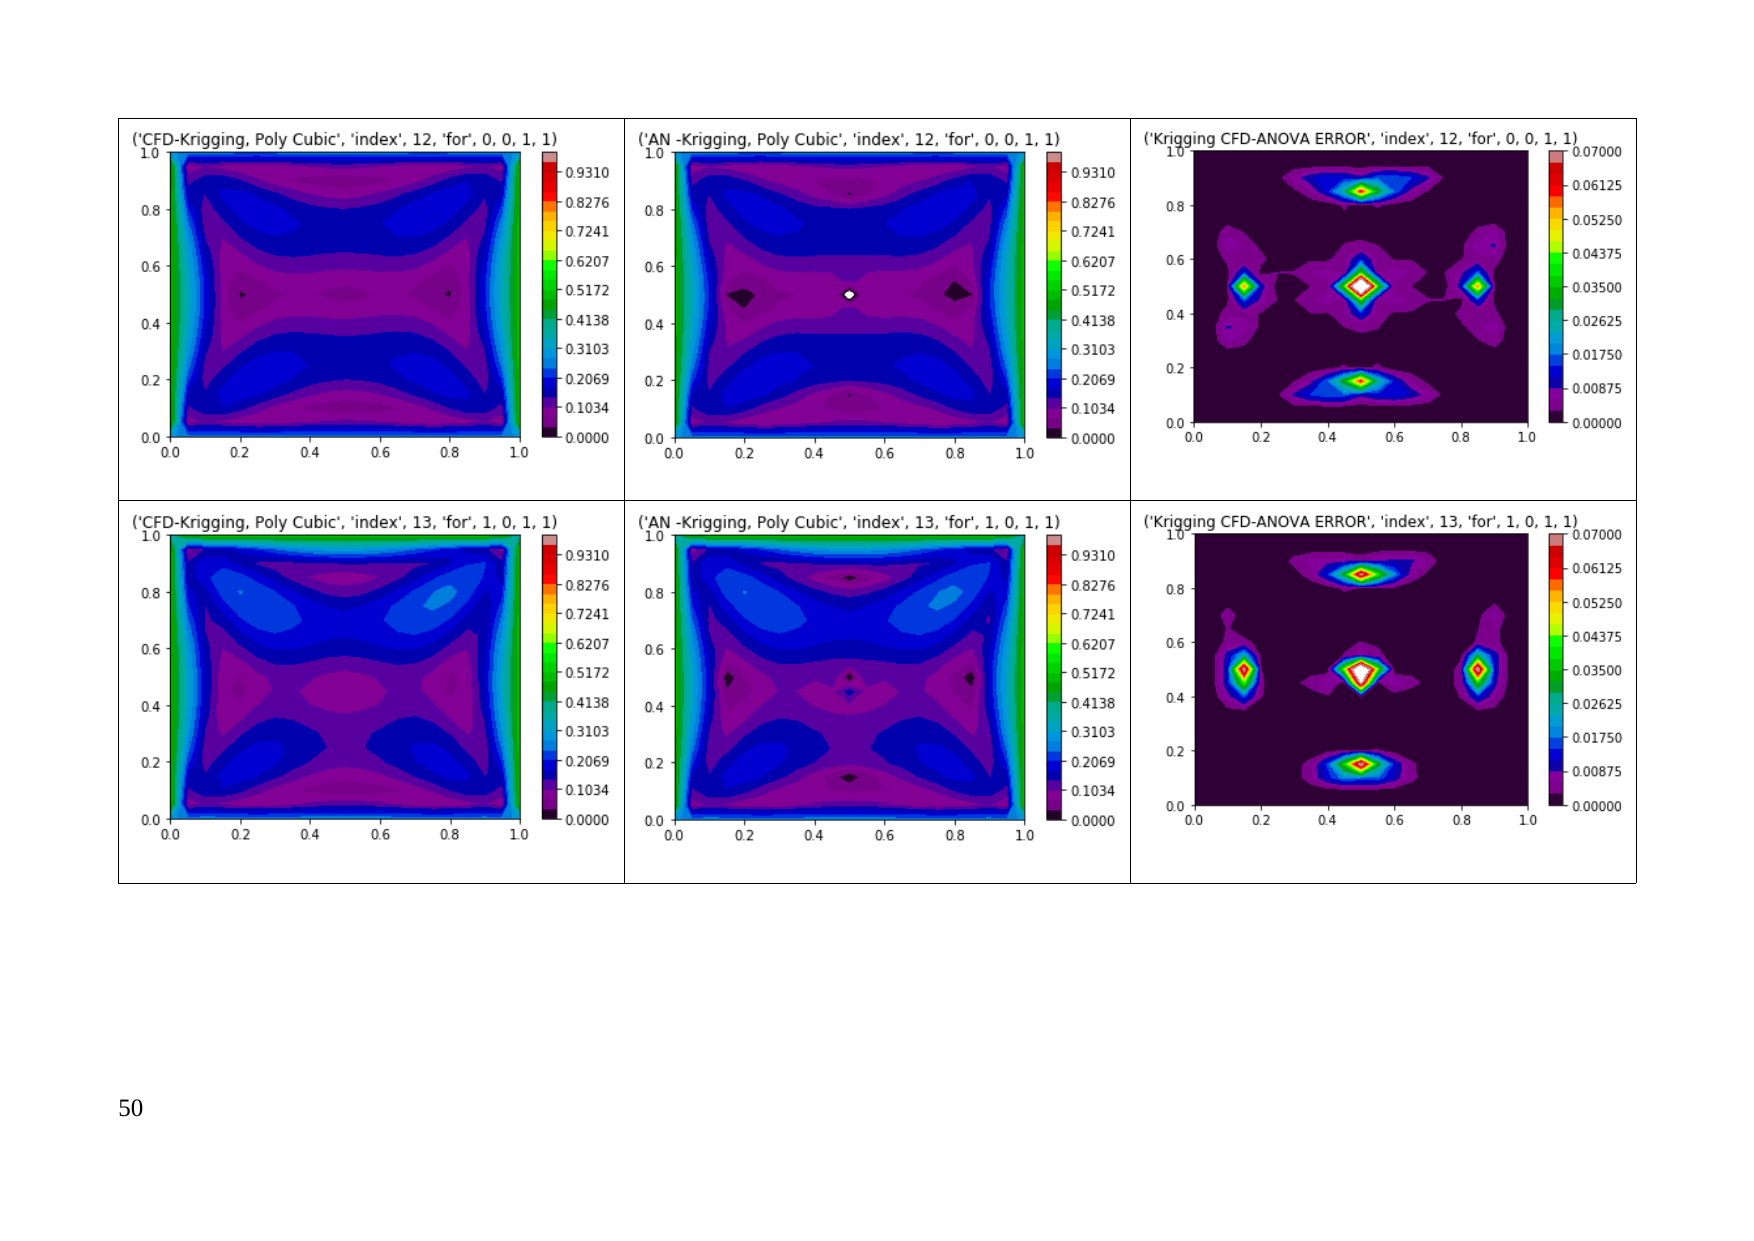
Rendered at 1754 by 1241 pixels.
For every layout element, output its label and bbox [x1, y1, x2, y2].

table_cell [119, 501, 624, 883]
table_header [625, 119, 1130, 500]
picture [629, 506, 1125, 851]
table_cell [625, 501, 1130, 883]
table_header [1131, 119, 1636, 500]
table_header [119, 119, 624, 500]
picture [629, 123, 1125, 469]
table_cell [1131, 501, 1636, 883]
picture [1135, 506, 1631, 835]
picture [1135, 123, 1631, 452]
picture [123, 506, 619, 850]
picture [123, 123, 619, 468]
